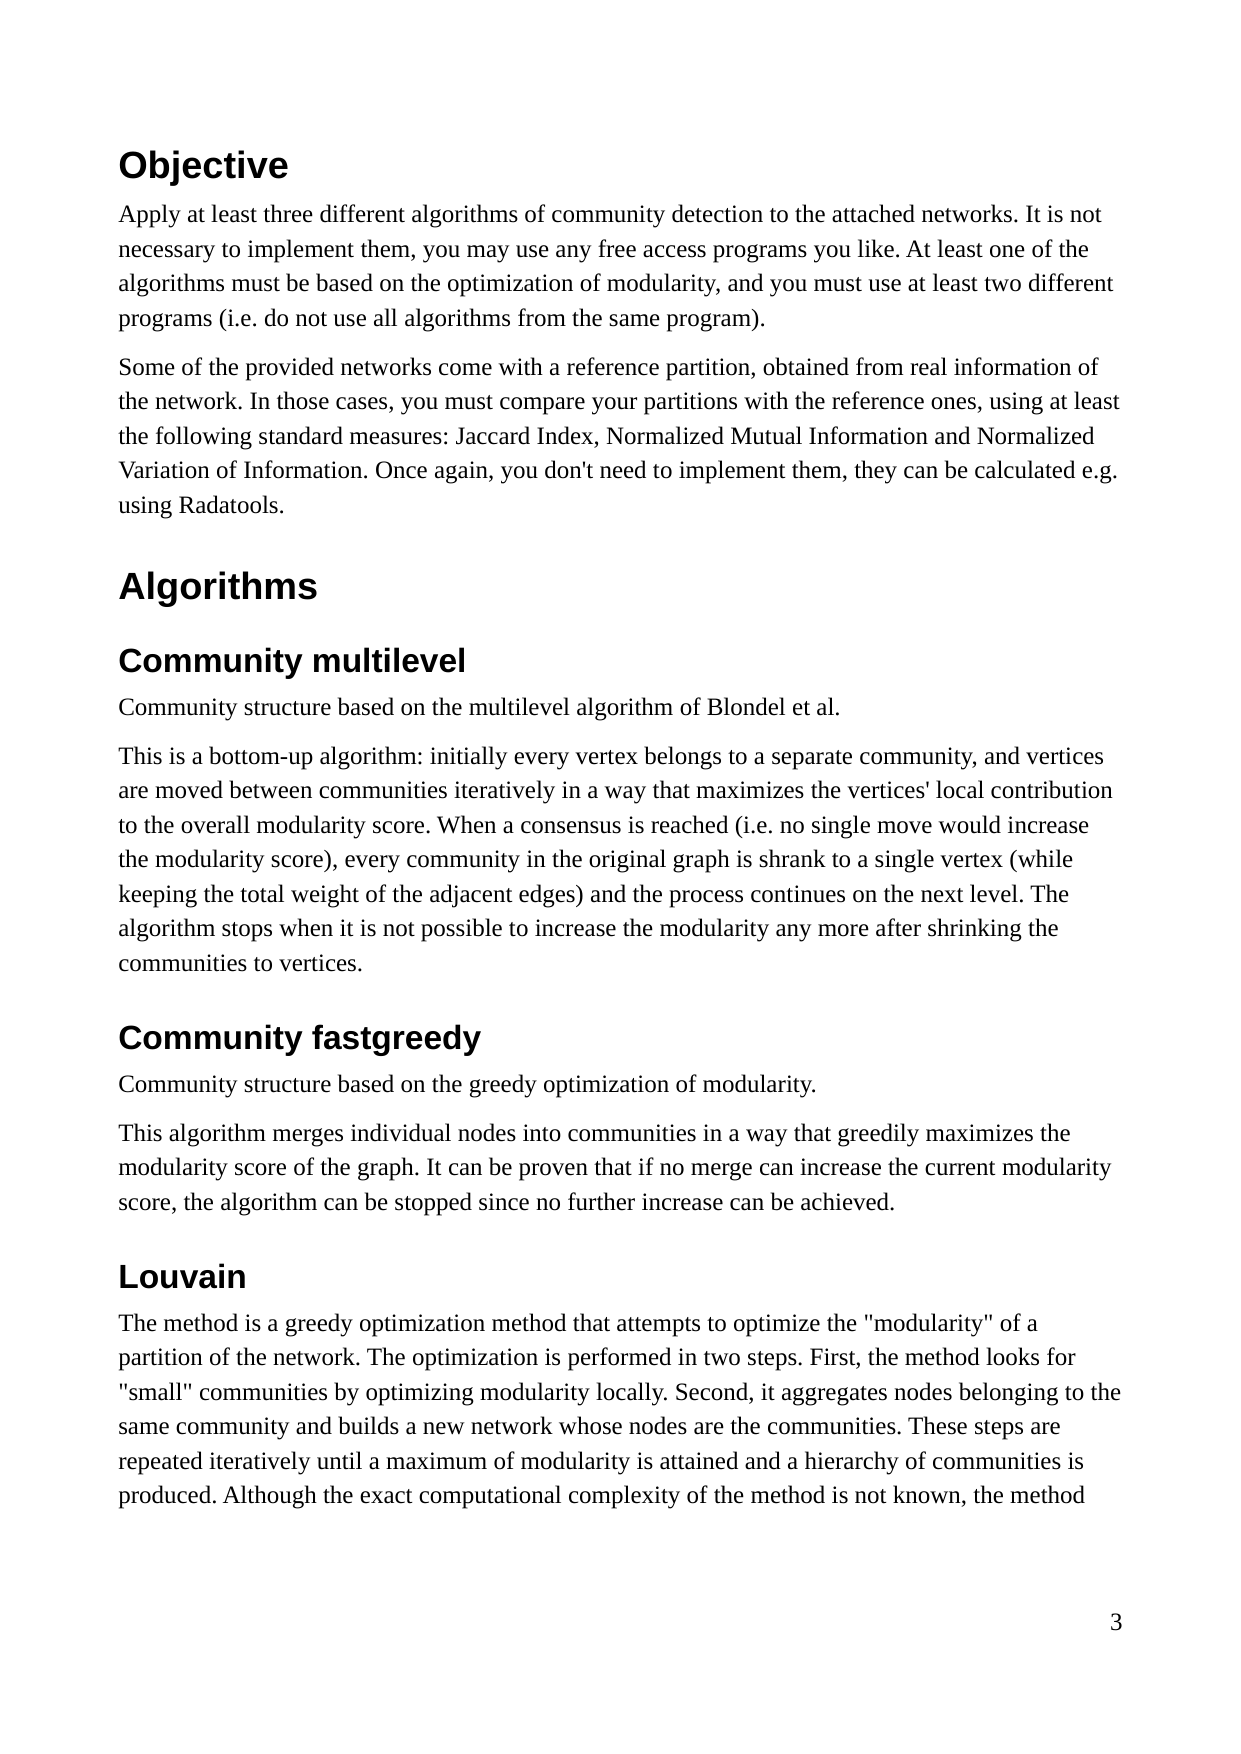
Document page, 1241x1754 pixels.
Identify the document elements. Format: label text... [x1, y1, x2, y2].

text Community structure based on the greedy optimization of modularity. [118, 1069, 1122, 1098]
subtitle Algorithms [118, 564, 1122, 607]
subtitle Community fastgreedy [118, 1018, 1122, 1056]
text Apply at least three different algorithms of community detection to the attached networks. It is not necessary to implement them, you may use any free access programs you like. At least one of the algorithms must be based on the optimization of modularity, and you must use at least two different programs (i.e. do not use all algorithms from the same program). [118, 199, 1122, 331]
text This algorithm merges individual nodes into communities in a way that greedily maximizes the modularity score of the graph. It can be proven that if no merge can increase the current modularity score, the algorithm can be stopped since no further increase can be achieved. [118, 1118, 1122, 1216]
subtitle Louvain [118, 1257, 1122, 1295]
subtitle Objective [118, 143, 1122, 187]
text Some of the provided networks come with a reference partition, obtained from real information of the network. In those cases, you must compare your partitions with the reference ones, using at least the following standard measures: Jaccard Index, Normalized Mutual Information and Normalized Variation of Information. Once again, you don't need to implement them, they can be calculated e.g. using Radatools. [118, 352, 1122, 518]
text Community structure based on the multilevel algorithm of Blondel et al. [118, 692, 1122, 721]
subtitle Community multilevel [118, 641, 1122, 679]
text The method is a greedy optimization method that attempts to optimize the "modularity" of a partition of the network. The optimization is performed in two steps. First, the method looks for "small" communities by optimizing modularity locally. Second, it aggregates nodes belonging to the same community and builds a new network whose nodes are the communities. These steps are repeated iteratively until a maximum of modularity is attained and a hierarchy of communities is produced. Although the exact computational complexity of the method is not known, the method [118, 1308, 1122, 1509]
text This is a bottom-up algorithm: initially every vertex belongs to a separate community, and vertices are moved between communities iteratively in a way that maximizes the vertices' local contribution to the overall modularity score. When a consensus is reached (i.e. no single move would increase the modularity score), every community in the original graph is shrank to a single vertex (while keeping the total weight of the adjacent edges) and the process continues on the next level. The algorithm stops when it is not possible to increase the modularity any more after shrinking the communities to vertices. [118, 741, 1122, 977]
